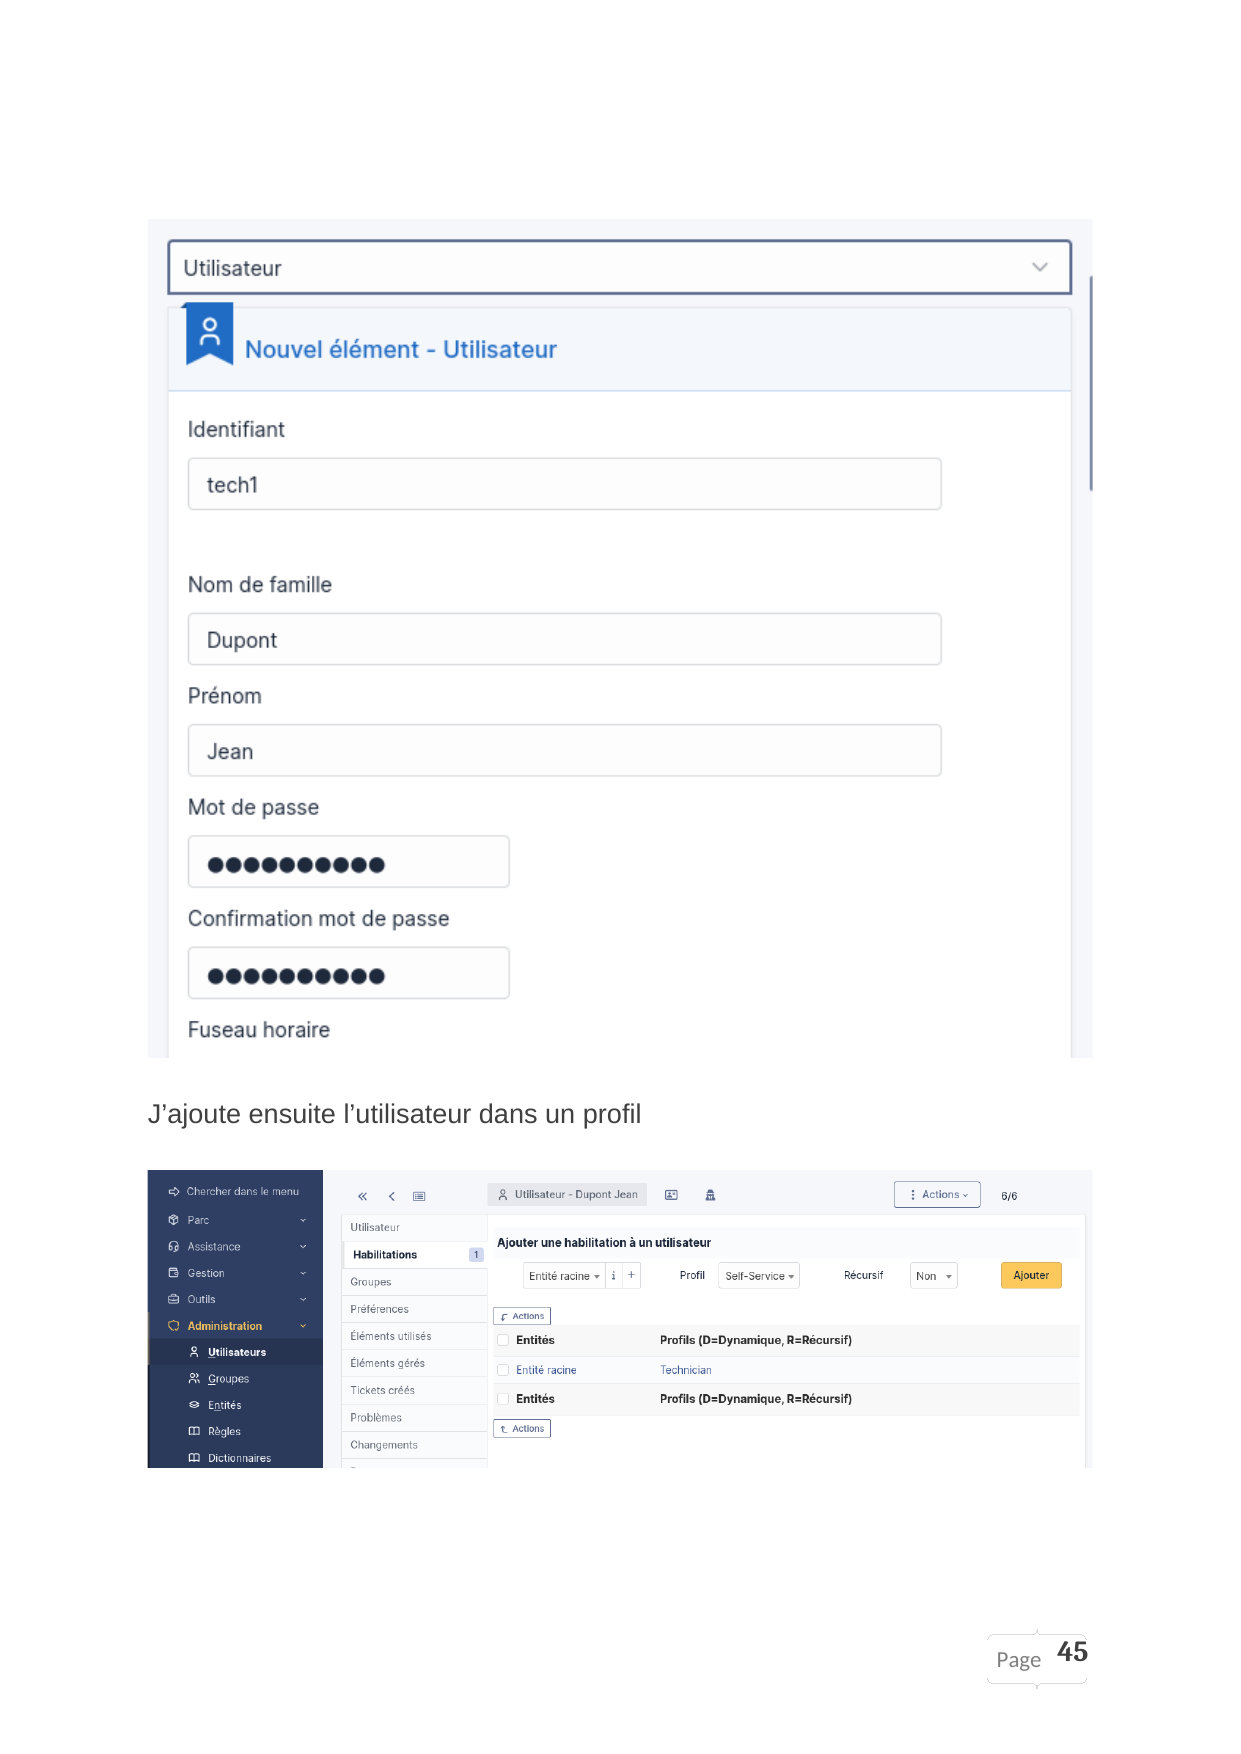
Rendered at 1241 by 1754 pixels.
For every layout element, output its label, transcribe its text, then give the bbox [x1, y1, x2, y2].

picture [147, 219, 1093, 1058]
text [148, 1468, 1093, 1575]
picture [147, 1170, 1093, 1468]
text J’ajoute ensuite l’utilisateur dans un profil [148, 1058, 1093, 1170]
text [148, 148, 1093, 219]
